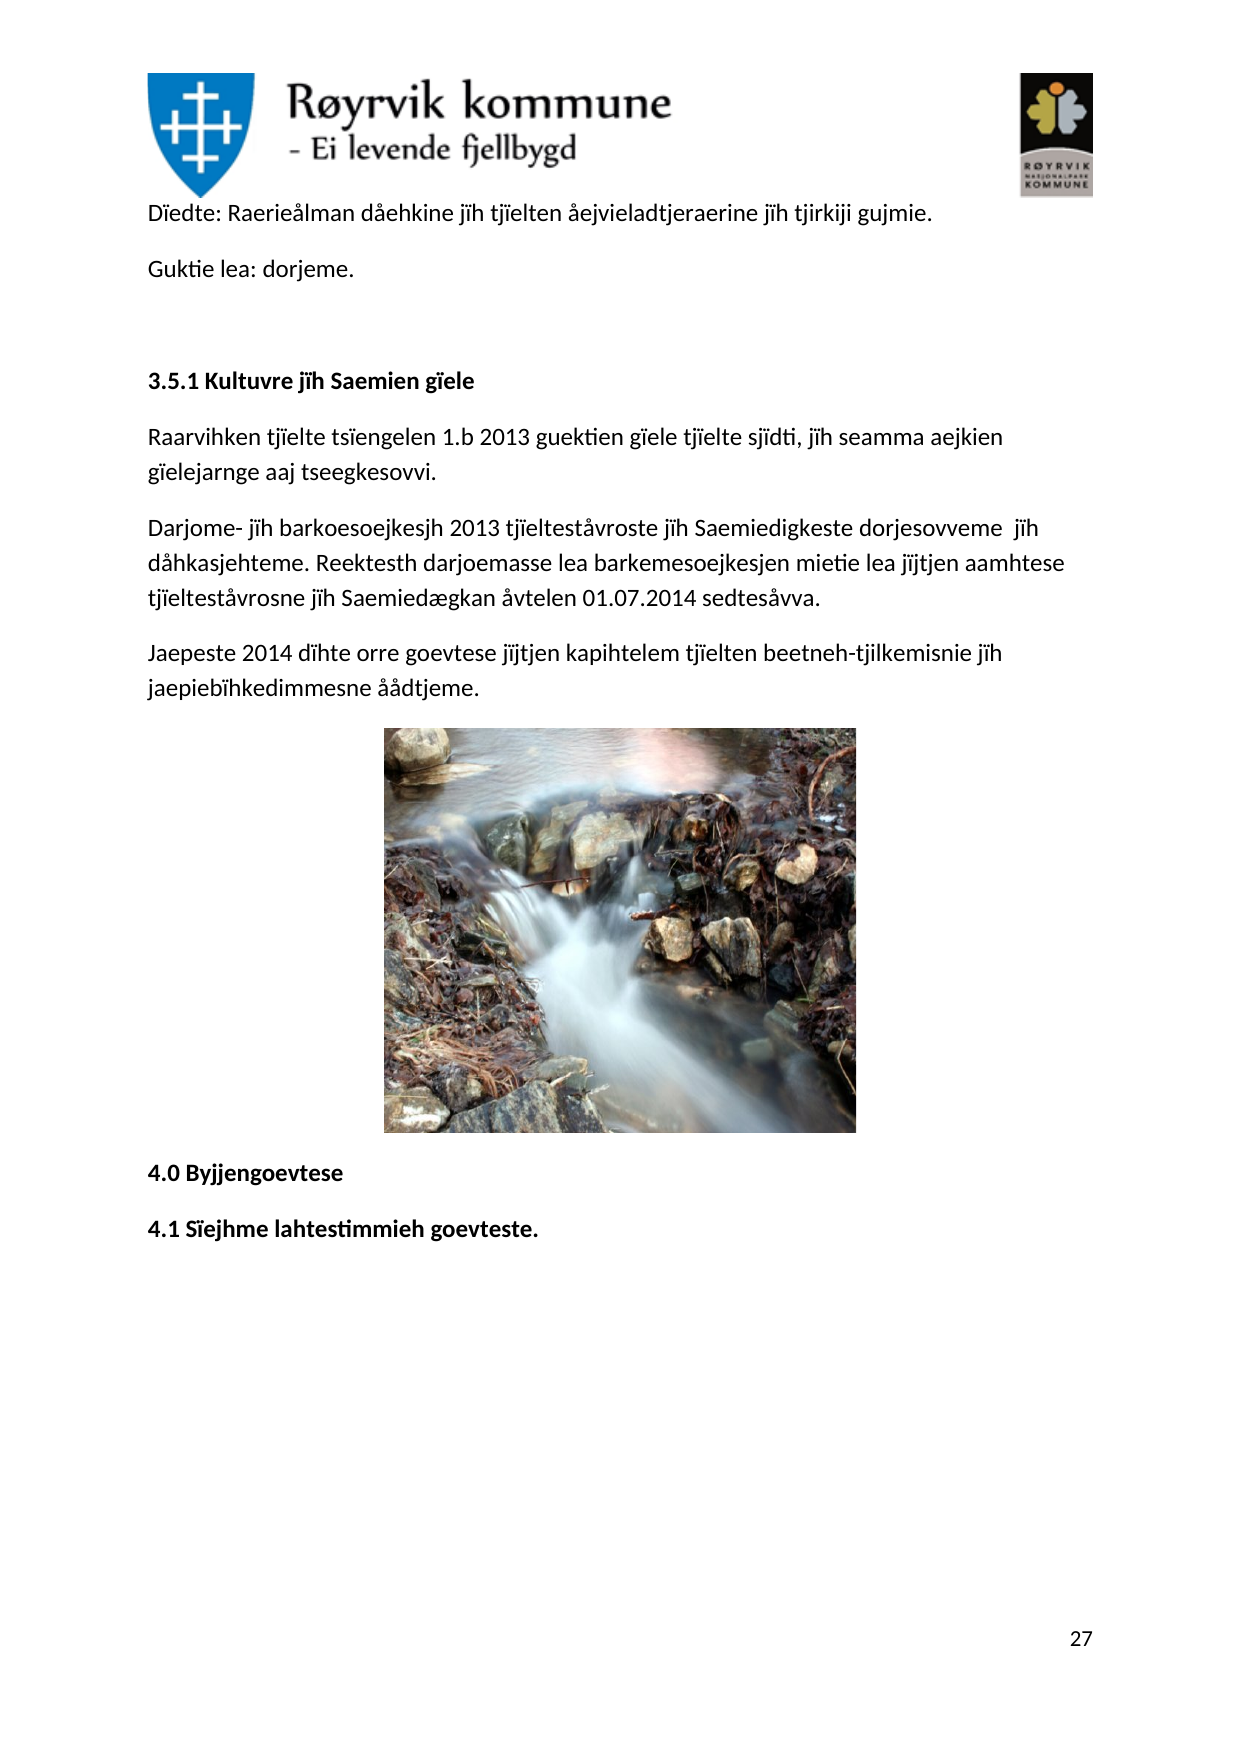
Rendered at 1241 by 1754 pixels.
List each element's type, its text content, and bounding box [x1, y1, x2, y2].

picture [147, 73, 1093, 198]
text Jaepeste 2014 dïhte orre goevtese jïjtjen kapihtelem tjïelten beetneh-tjilkemisnie jïh jaepiebïhkedimmesne åådtjeme. [148, 638, 1093, 703]
text 3.5.1 Kultuvre jïh Saemien gïele [148, 365, 1093, 396]
text Dïedte: Raerieålman dåehkine jïh tjïelten åejvieladtjeraerine jïh tjirkiji gujmie. [148, 198, 1093, 228]
text Guktie lea: dorjeme. [148, 253, 1093, 284]
text Darjome- jïh barkoesoejkesjh 2013 tjïelteståvroste jïh Saemiedigkeste dorjesovveme jïh dåhkasjehteme. Reektesth darjoemasse lea barkemesoejkesjen mietie lea jïjtjen aamhtese tjïelteståvrosne jïh Saemiedægkan åvtelen 01.07.2014 sedtesåvva. [148, 512, 1093, 612]
picture [384, 728, 857, 1133]
text Raarvihken tjïelte tsïengelen 1.b 2013 guektien gïele tjïelte sjïdti, jïh seamma aejkien gïelejarnge aaj tseegkesovvi. [148, 421, 1093, 486]
text 4.0 Byjjengoevtese [148, 1157, 1093, 1188]
text 4.1 Sïejhme lahtestimmieh goevteste. [148, 1213, 1093, 1244]
